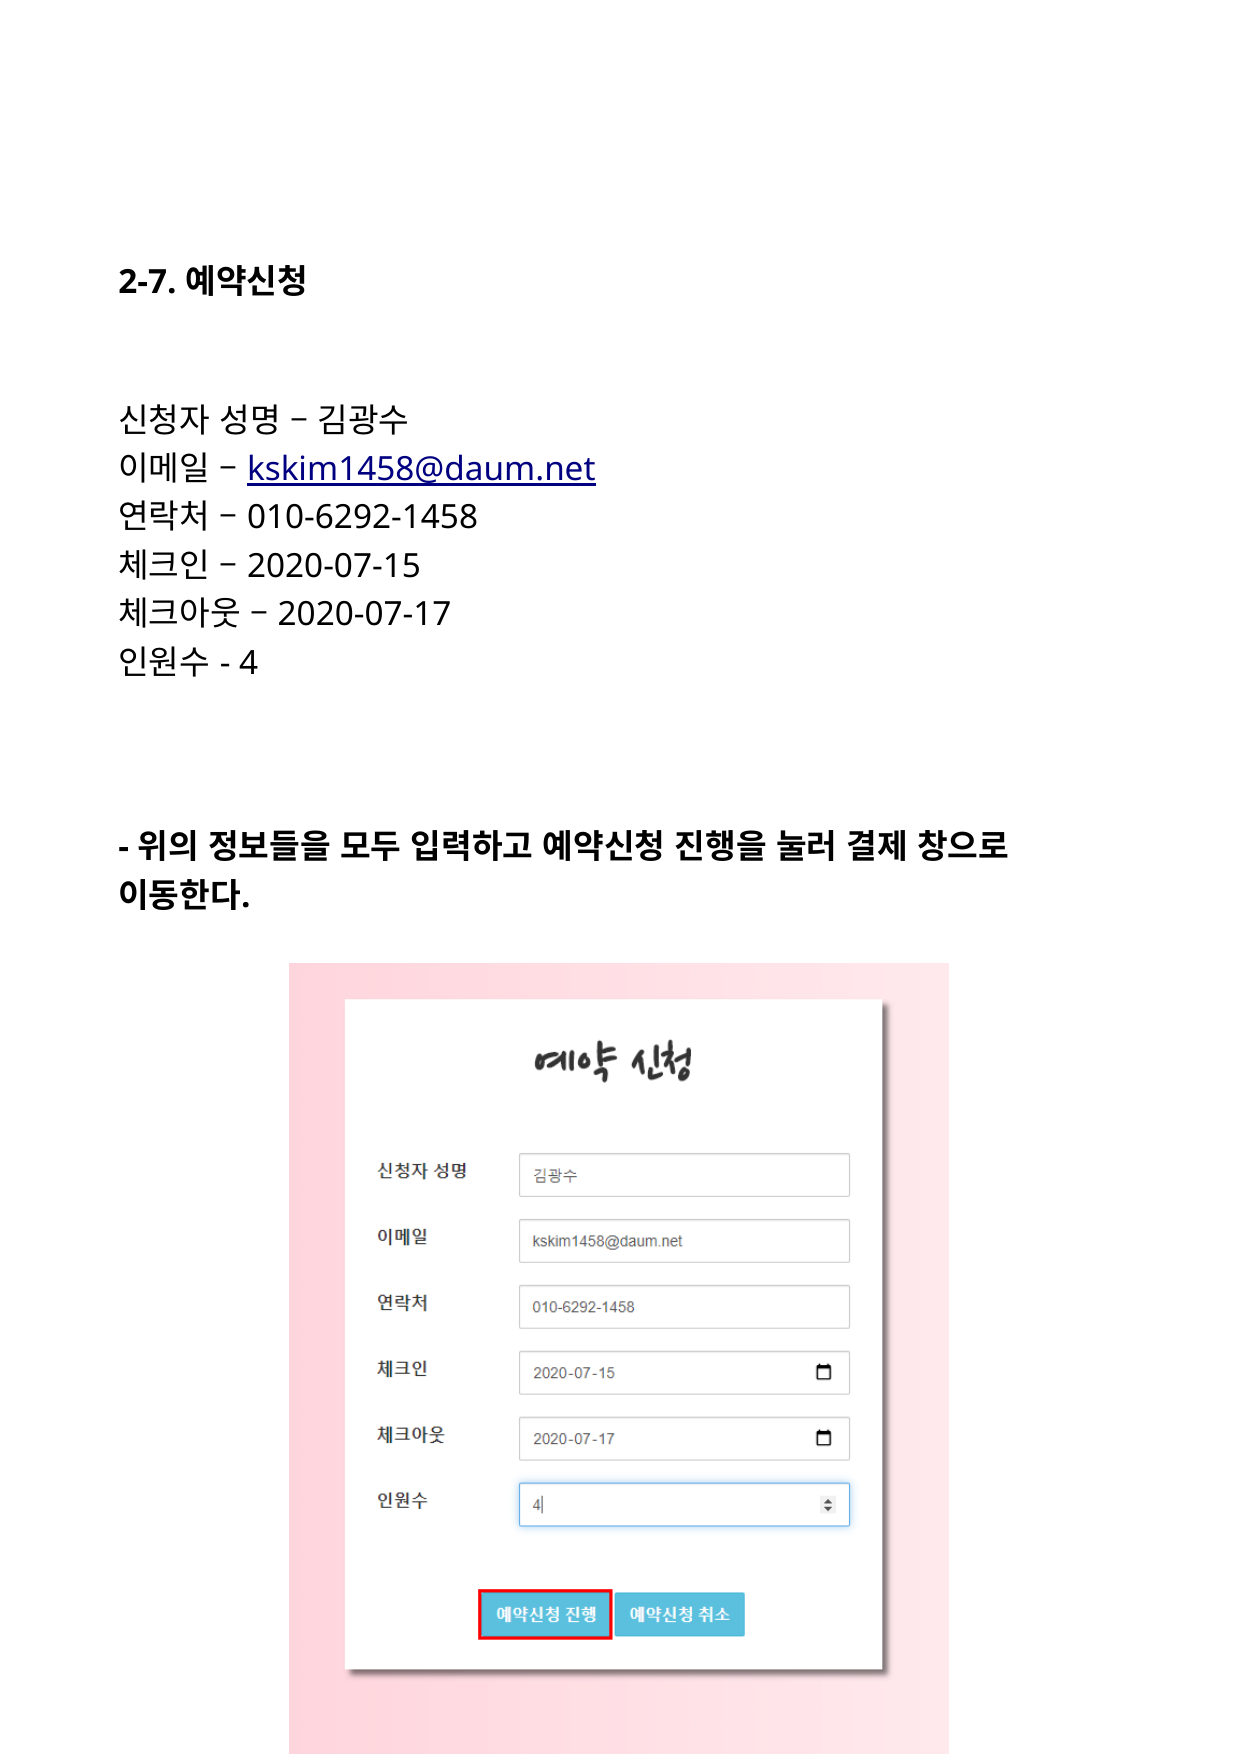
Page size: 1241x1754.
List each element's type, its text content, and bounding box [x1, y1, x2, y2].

text 체크아웃 – 2020-07-17 [118, 587, 1122, 636]
text 2-7. 예약신청 [118, 254, 1122, 303]
text 인원수 - 4 [118, 636, 1122, 684]
picture [289, 963, 949, 1754]
text 연락처 – 010-6292-1458 [118, 490, 1122, 539]
text 이메일 – kskim1458@daum.net [118, 442, 1122, 490]
text 체크인 – 2020-07-15 [118, 539, 1122, 587]
text 신청자 성명 – 김광수 [118, 394, 1122, 442]
text - 위의 정보들을 모두 입력하고 예약신청 진행을 눌러 결제 창으로 이동한다. [118, 820, 1122, 917]
